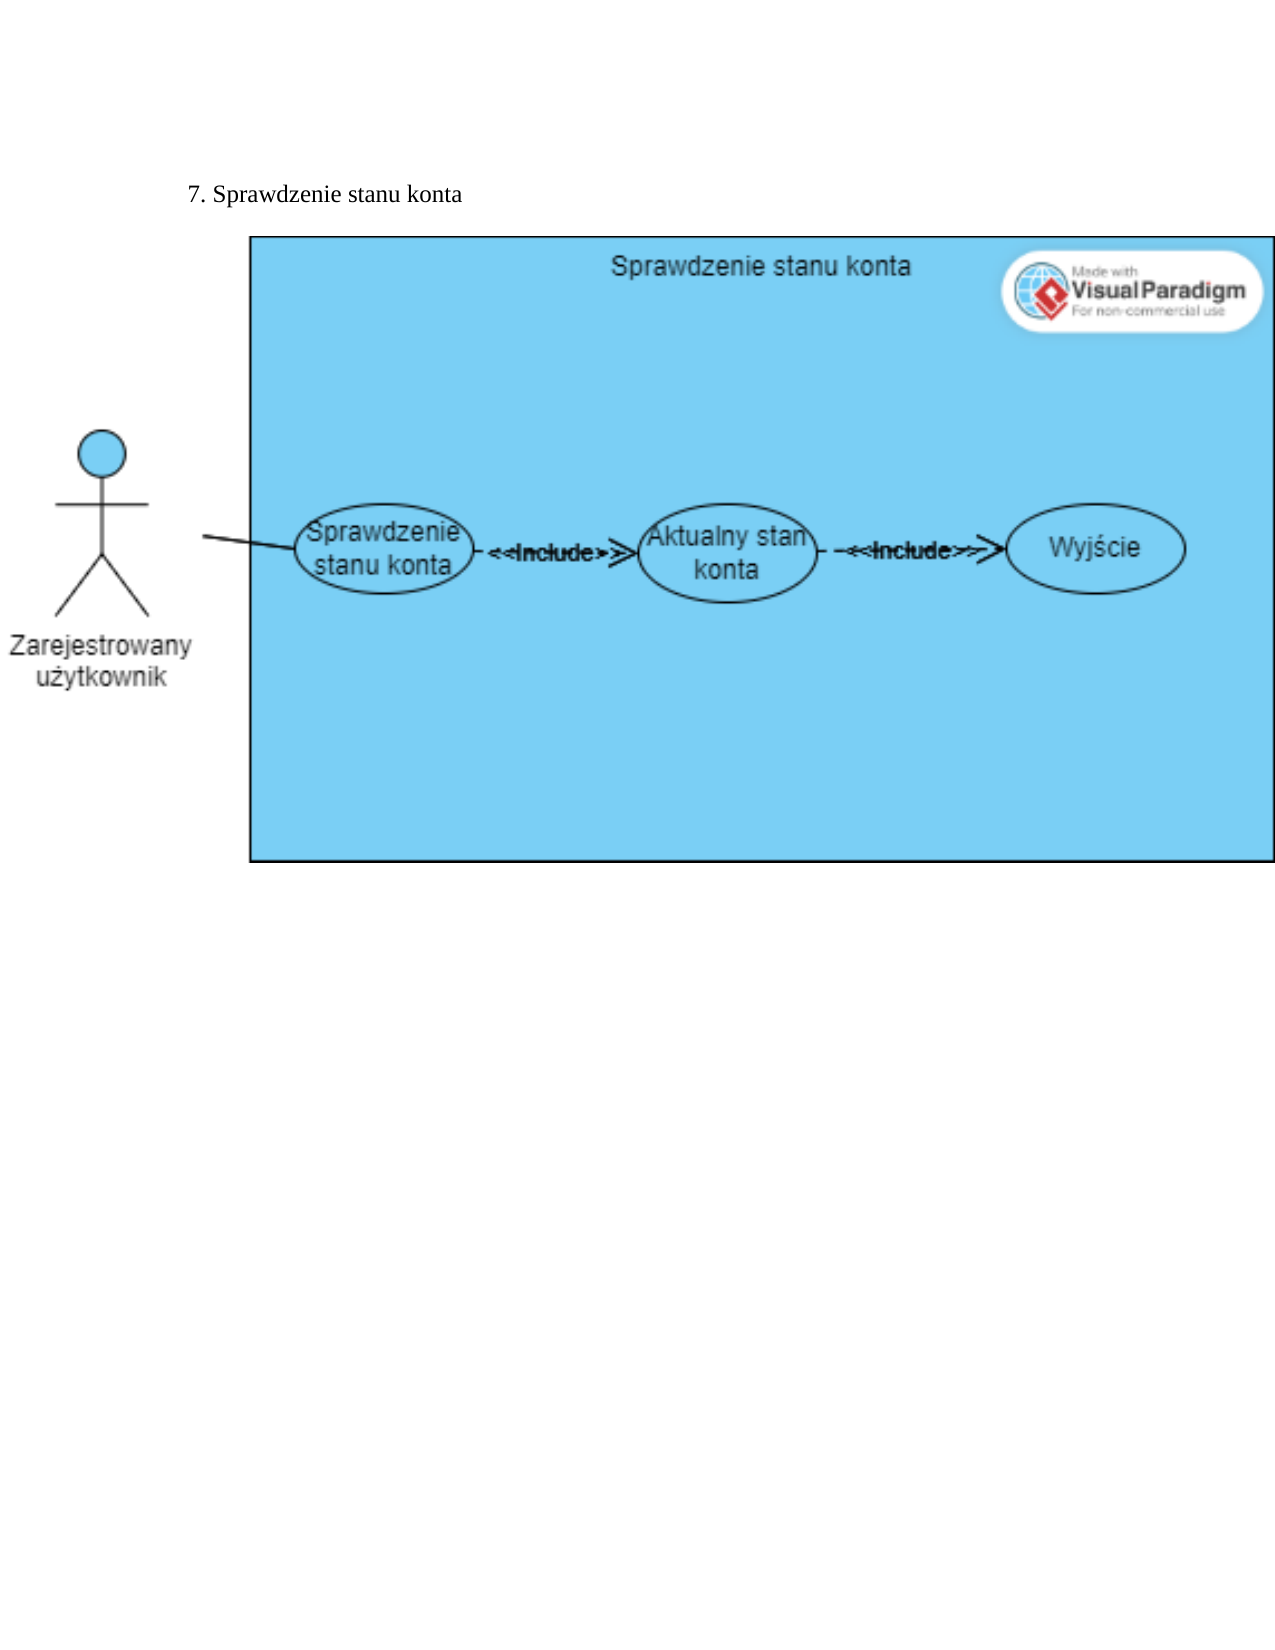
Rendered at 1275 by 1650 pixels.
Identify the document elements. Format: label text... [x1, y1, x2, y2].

picture [0, 236, 1275, 863]
text 7. Sprawdzenie stanu konta [187, 179, 1087, 207]
